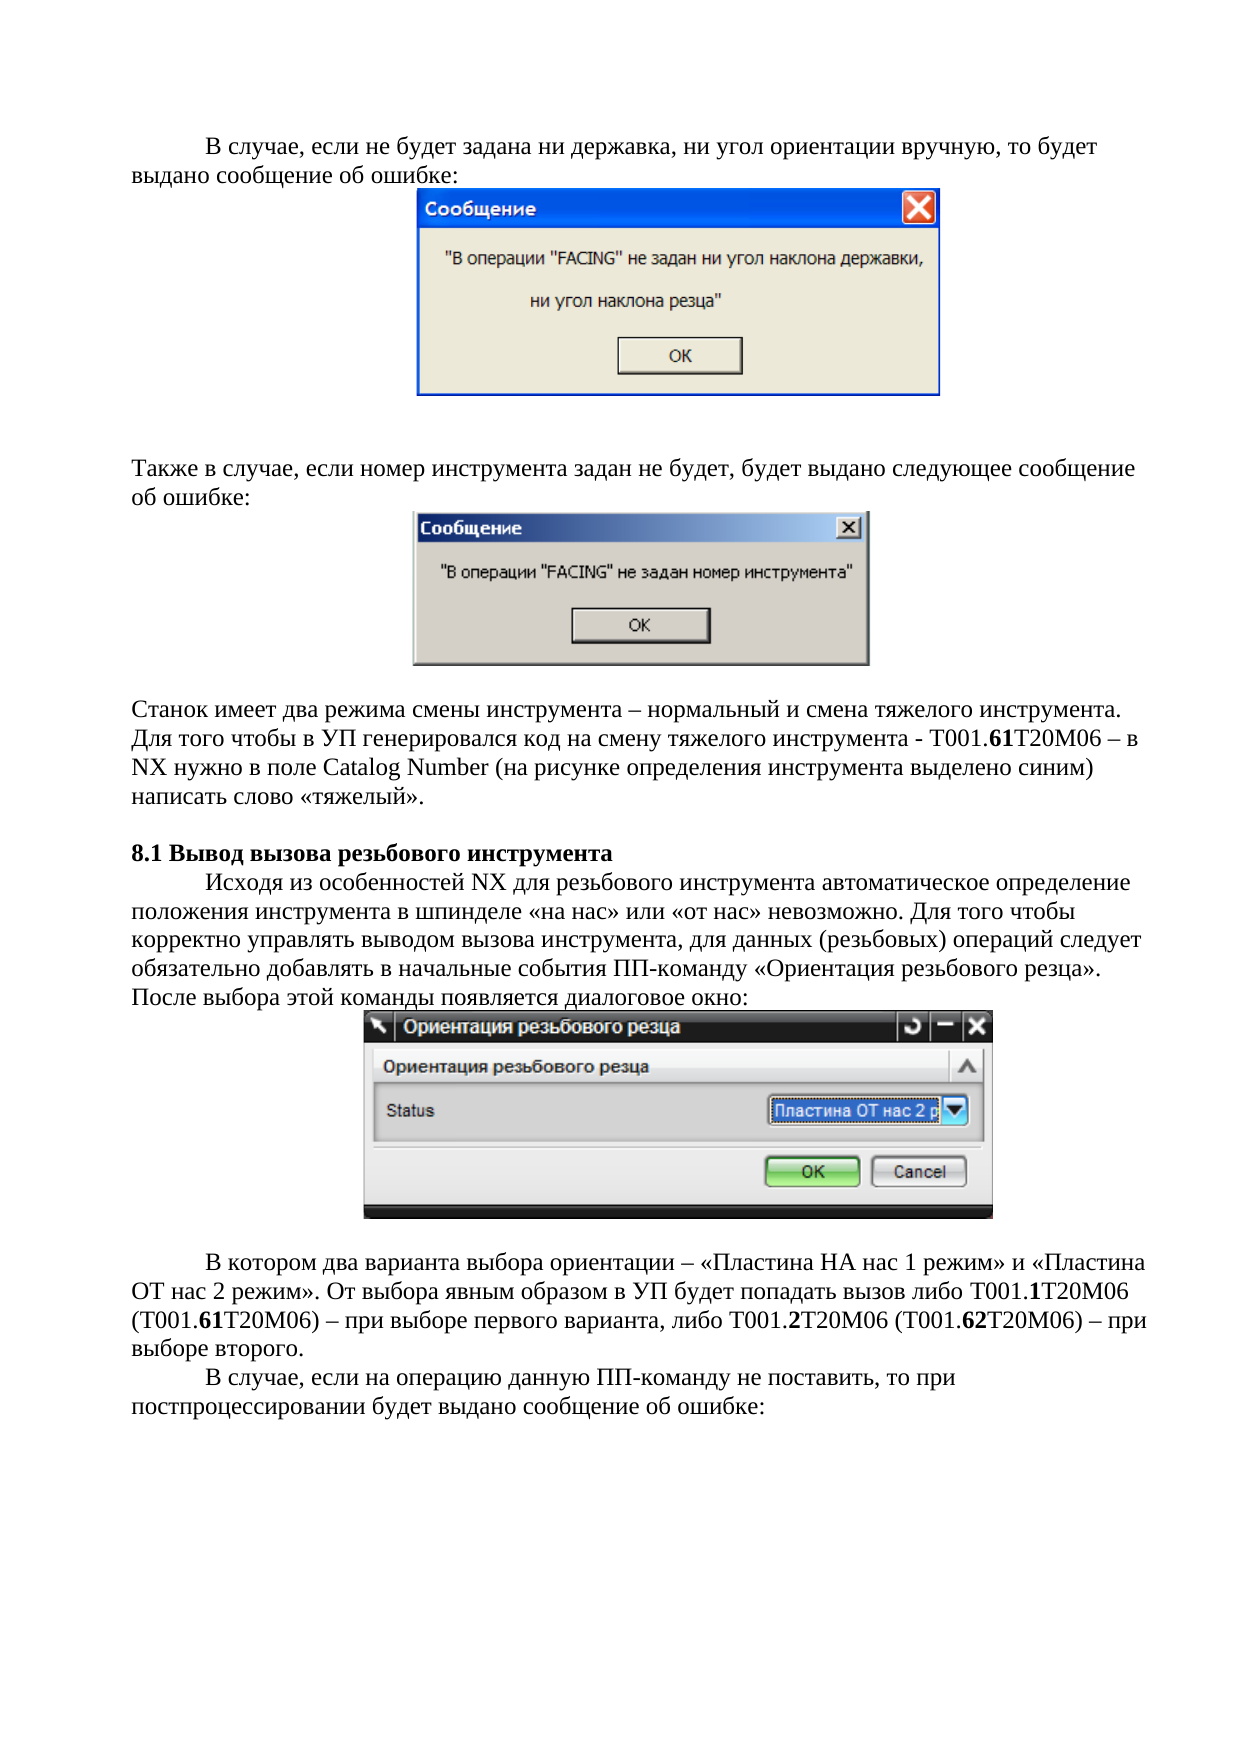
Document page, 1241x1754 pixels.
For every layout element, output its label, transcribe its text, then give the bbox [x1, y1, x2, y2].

text В случае, если на операцию данную ПП-команду не поставить, то при постпроцессировании будет выдано сообщение об ошибке: [131, 1362, 1152, 1420]
picture [416, 188, 940, 396]
text В случае, если не будет задана ни державка, ни угол ориентации вручную, то будет выдано сообщение об ошибке: [131, 131, 1152, 188]
text Исходя из особенностей NX для резьбового инструмента автоматическое определение положения инструмента в шпинделе «на нас» или «от нас» невозможно. Для того чтобы корректно управлять выводом вызова инструмента, для данных (резьбовых) операций следует обязательно добавлять в начальные события ПП-команду «Ориентация резьбового резца». После выбора этой команды появляется диалоговое окно: [131, 867, 1152, 1011]
text 8.1 Вывод вызова резьбового инструмента [131, 838, 1152, 867]
text Станок имеет два режима смены инструмента – нормальный и смена тяжелого инструмента. Для того чтобы в УП генерировался код на смену тяжелого инструмента - T001.61T20M06 – в NX нужно в поле Catalog Number (на рисунке определения инструмента выделено синим) написать слово «тяжелый». [131, 694, 1152, 809]
text Также в случае, если номер инструмента задан не будет, будет выдано следующее сообщение об ошибке: [131, 453, 1152, 511]
text В котором два варианта выбора ориентации – «Пластина НА нас 1 режим» и «Пластина ОТ нас 2 режим». От выбора явным образом в УП будет попадать вызов либо T001.1T20M06 (T001.61T20M06) – при выборе первого варианта, либо T001.2T20M06 (T001.62T20M06) – при выборе второго. [131, 1247, 1152, 1362]
picture [363, 1010, 993, 1219]
